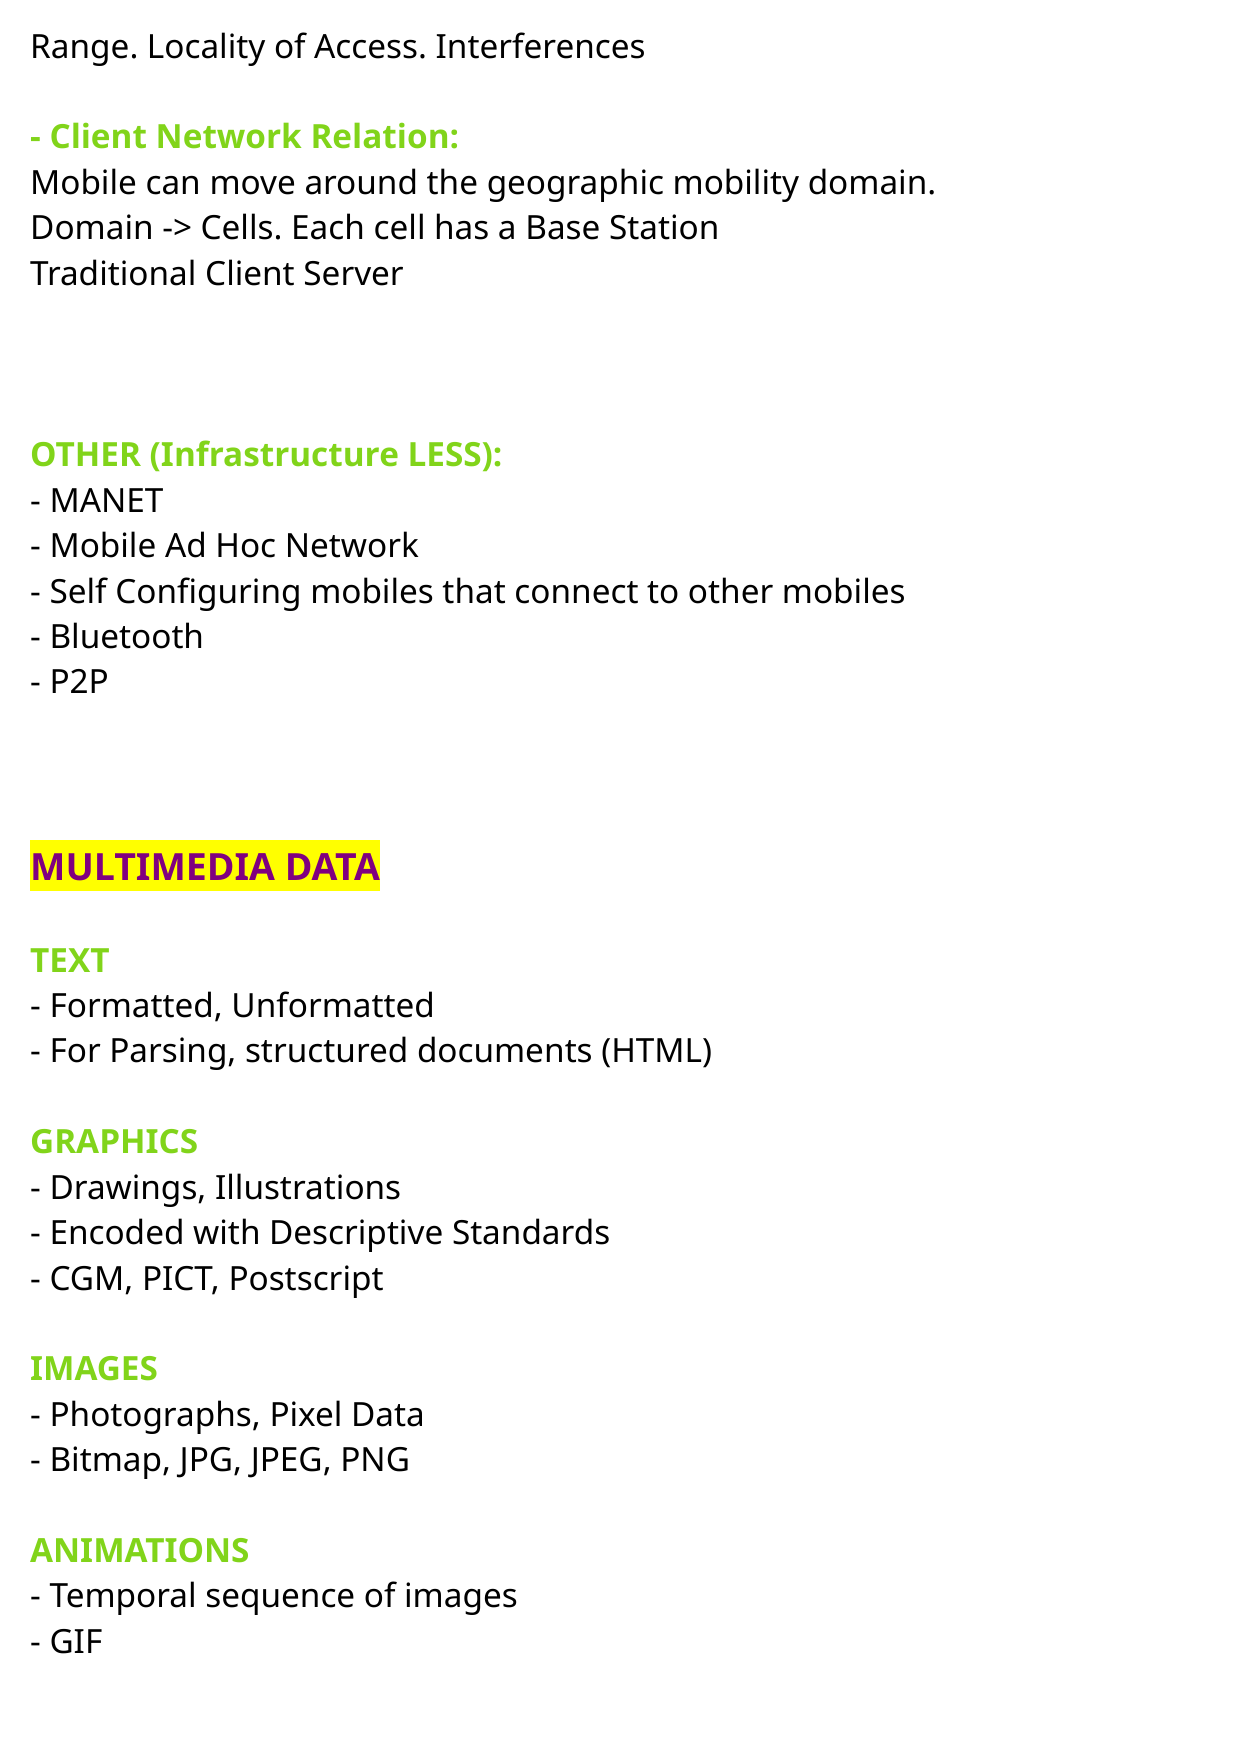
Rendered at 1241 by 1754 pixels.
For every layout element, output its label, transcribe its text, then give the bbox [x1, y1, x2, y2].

subtitle GRAPHICS [30, 1118, 1211, 1163]
subtitle - MANET [30, 477, 1211, 522]
subtitle TEXT [30, 936, 1211, 982]
subtitle - CGM, PICT, Postscript [30, 1254, 1211, 1300]
subtitle - Formatted, Unformatted [30, 982, 1211, 1027]
subtitle - Bitmap, JPG, JPEG, PNG [30, 1436, 1211, 1481]
subtitle Mobile can move around the geographic mobility domain. [30, 159, 1211, 204]
subtitle - For Parsing, structured documents (HTML) [30, 1027, 1211, 1073]
subtitle - Photographs, Pixel Data [30, 1391, 1211, 1436]
subtitle - Client Network Relation: [30, 113, 1211, 159]
subtitle - GIF [30, 1618, 1211, 1663]
subtitle - P2P [30, 658, 1211, 704]
subtitle - Self Configuring mobiles that connect to other mobiles [30, 567, 1211, 613]
subtitle IMAGES [30, 1345, 1211, 1391]
subtitle Range. Locality of Access. Interferences [30, 22, 1211, 68]
subtitle Traditional Client Server [30, 249, 1211, 295]
subtitle - Drawings, Illustrations [30, 1163, 1211, 1209]
subtitle MULTIMEDIA DATA [30, 840, 1211, 891]
subtitle Domain -> Cells. Each cell has a Base Station [30, 204, 1211, 249]
subtitle - Mobile Ad Hoc Network [30, 522, 1211, 567]
subtitle ANIMATIONS - Temporal sequence of images [30, 1527, 1211, 1618]
subtitle - Encoded with Descriptive Standards [30, 1209, 1211, 1254]
subtitle OTHER (Infrastructure LESS): [30, 431, 1211, 477]
subtitle - Bluetooth [30, 613, 1211, 658]
